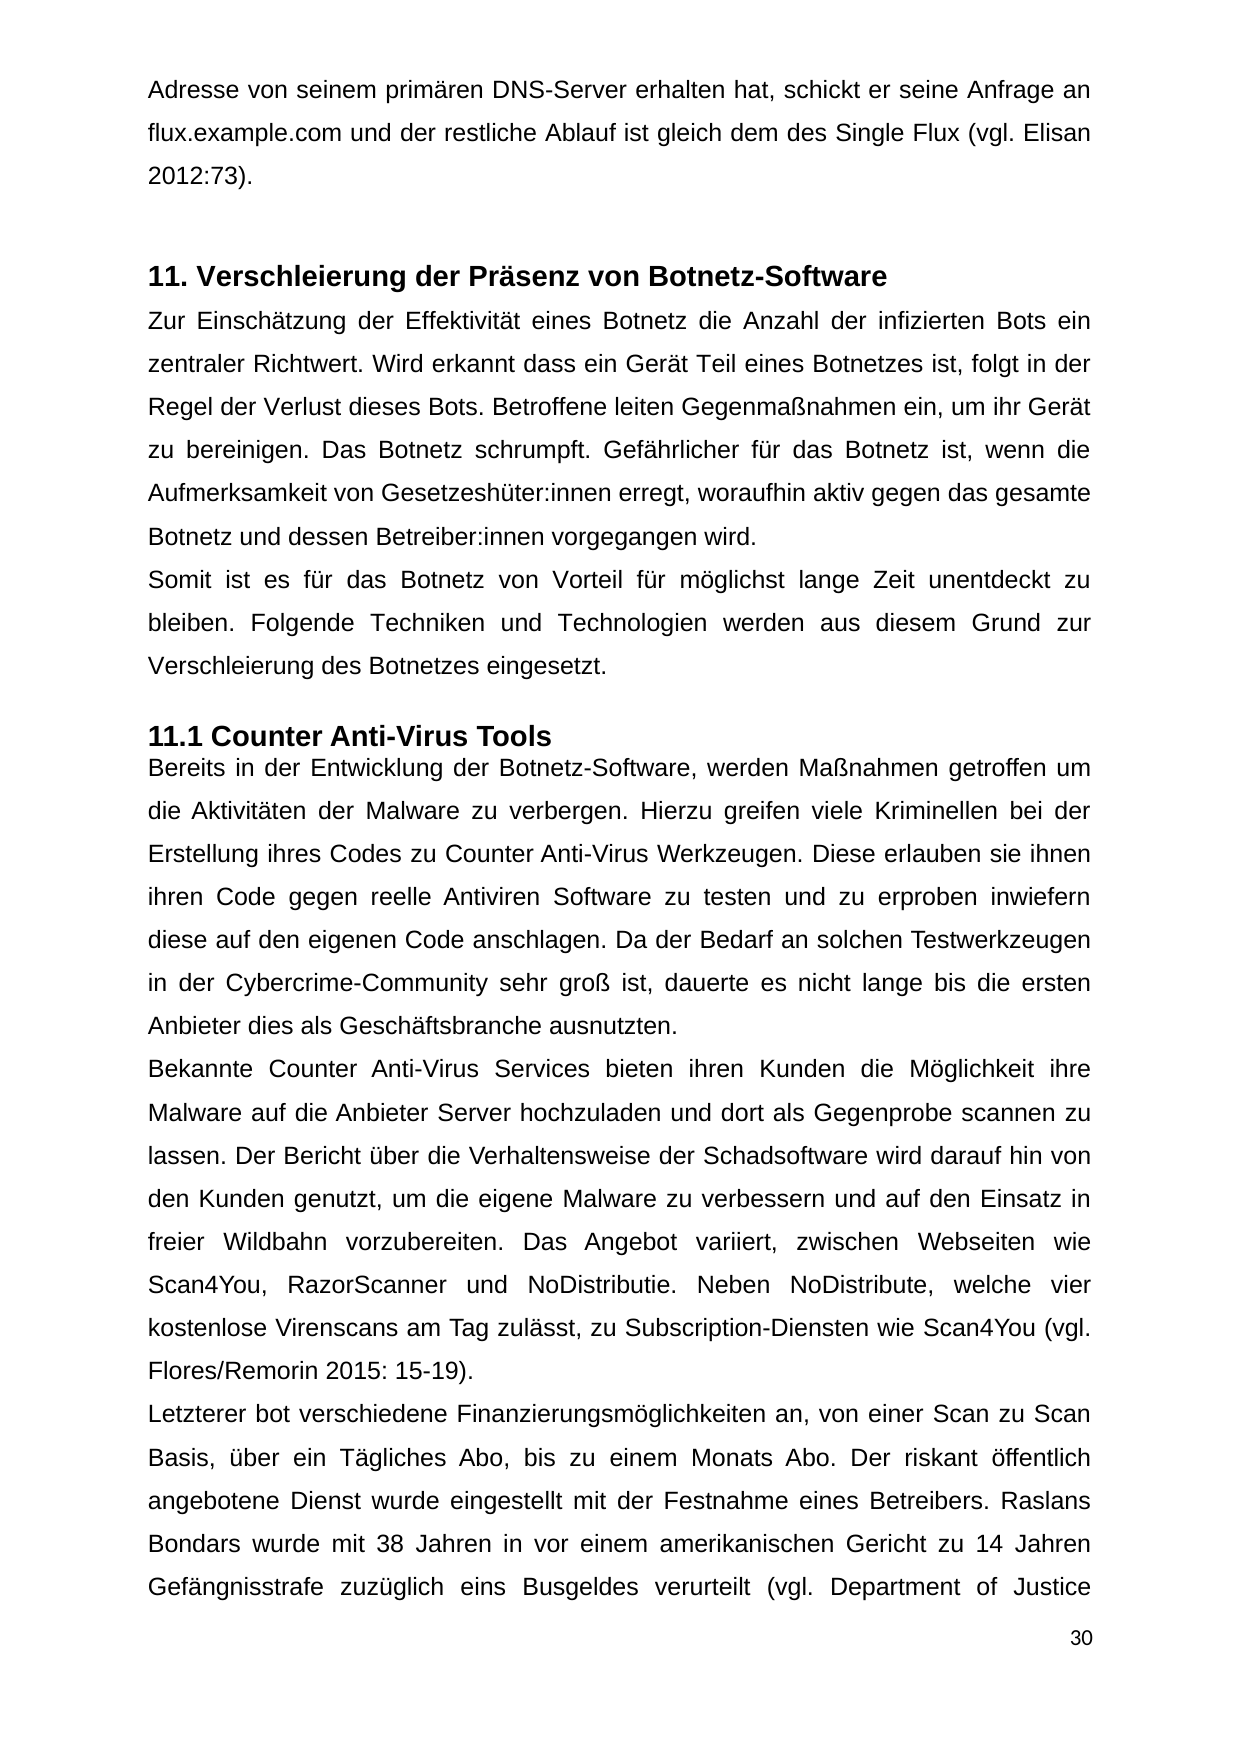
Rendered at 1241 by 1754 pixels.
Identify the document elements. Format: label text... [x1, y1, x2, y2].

subtitle 11. Verschleierung der Präsenz von Botnetz-Software [148, 258, 1093, 292]
text Zur Einschätzung der Effektivität eines Botnetz die Anzahl der infizierten Bots ein zentraler Richtwert. Wird erkannt dass ein Gerät Teil eines Botnetzes ist, folgt in der Regel der Verlust dieses Bots. Betroffene leiten Gegenmaßnahmen ein, um ihr Gerät zu bereinigen. Das Botnetz schrumpft. Gefährlicher für das Botnetz ist, wenn die Aufmerksamkeit von Gesetzeshüter:innen erregt, woraufhin aktiv gegen das gesamte Botnetz und dessen Betreiber:innen vorgegangen wird. Somit ist es für das Botnetz von Vorteil für möglichst lange Zeit unentdeckt zu bleiben. Folgende Techniken und Technologien werden aus diesem Grund zur Verschleierung des Botnetzes eingesetzt. [148, 306, 1093, 679]
text Bereits in der Entwicklung der Botnetz-Software, werden Maßnahmen getroffen um die Aktivitäten der Malware zu verbergen. Hierzu greifen viele Kriminellen bei der Erstellung ihres Codes zu Counter Anti-Virus Werkzeugen. Diese erlauben sie ihnen ihren Code gegen reelle Antiviren Software zu testen und zu erproben inwiefern diese auf den eigenen Code anschlagen. Da der Bedarf an solchen Testwerkzeugen in der Cybercrime-Community sehr groß ist, dauerte es nicht lange bis die ersten Anbieter dies als Geschäftsbranche ausnutzten. Bekannte Counter Anti-Virus Services bieten ihren Kunden die Möglichkeit ihre Malware auf die Anbieter Server hochzuladen und dort als Gegenprobe scannen zu lassen. Der Bericht über die Verhaltensweise der Schadsoftware wird darauf hin von den Kunden genutzt, um die eigene Malware zu verbessern und auf den Einsatz in freier Wildbahn vorzubereiten. Das Angebot variiert, zwischen Webseiten wie Scan4You, RazorScanner und NoDistributie. Neben NoDistribute, welche vier kostenlose Virenscans am Tag zulässt, zu Subscription-Diensten wie Scan4You (vgl. Flores/Remorin 2015: 15-19). Letzterer bot verschiedene Finanzierungsmöglichkeiten an, von einer Scan zu Scan Basis, über ein Tägliches Abo, bis zu einem Monats Abo. Der riskant öffentlich angebotene Dienst wurde eingestellt mit der Festnahme eines Betreibers. Raslans Bondars wurde mit 38 Jahren in vor einem amerikanischen Gericht zu 14 Jahren Gefängnisstrafe zuzüglich eins Busgeldes verurteilt (vgl. Department of Justice [148, 752, 1093, 1601]
text Adresse von seinem primären DNS-Server erhalten hat, schickt er seine Anfrage an flux.example.com und der restliche Ablauf ist gleich dem des Single Flux (vgl. Elisan 2012:73). [148, 75, 1093, 190]
subtitle 11.1 Counter Anti-Virus Tools [148, 719, 1093, 752]
